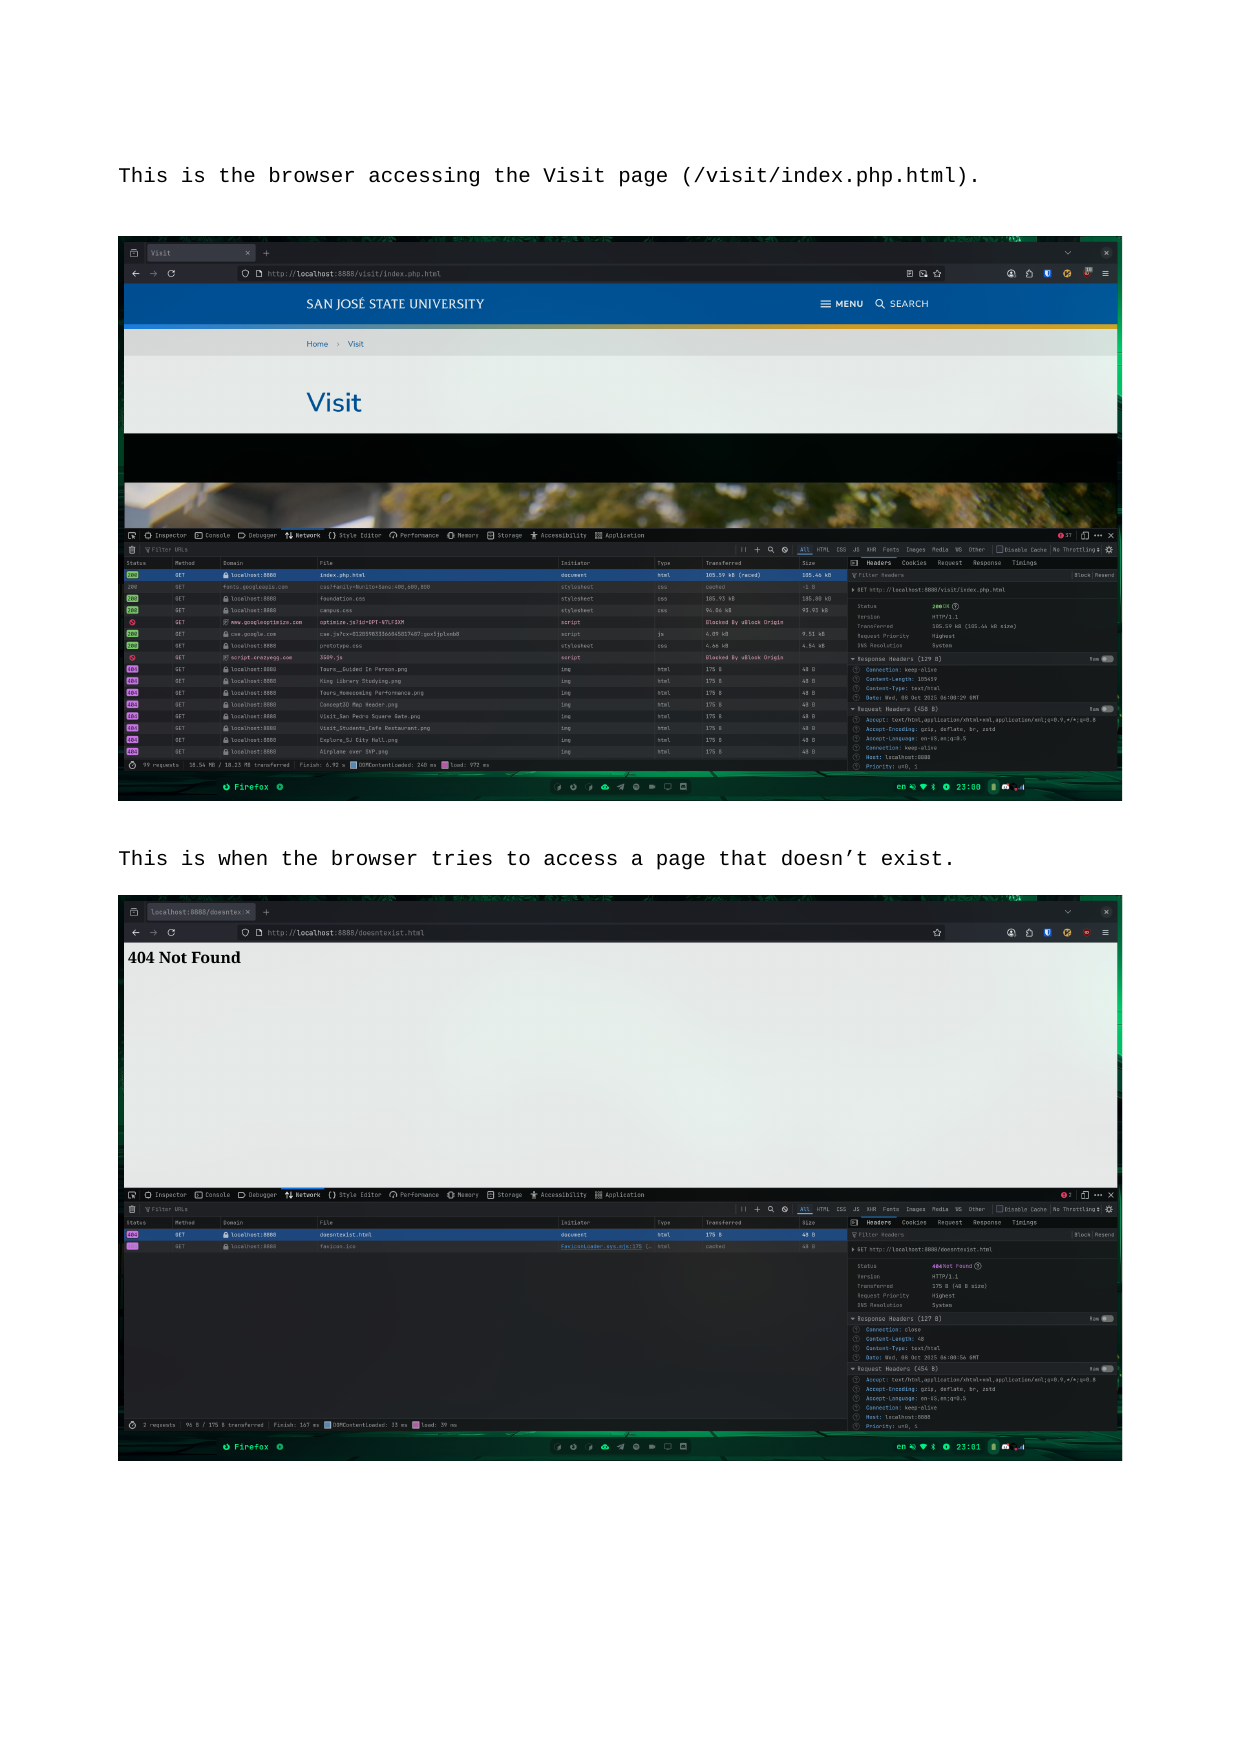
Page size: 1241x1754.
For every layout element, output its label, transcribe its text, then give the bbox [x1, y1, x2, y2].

text This is the browser accessing the Visit page (/visit/index.php.html). [118, 165, 1122, 189]
text This is when the browser tries to access a page that doesn’t exist. [118, 848, 1122, 872]
picture [118, 236, 1123, 801]
picture [118, 895, 1123, 1461]
